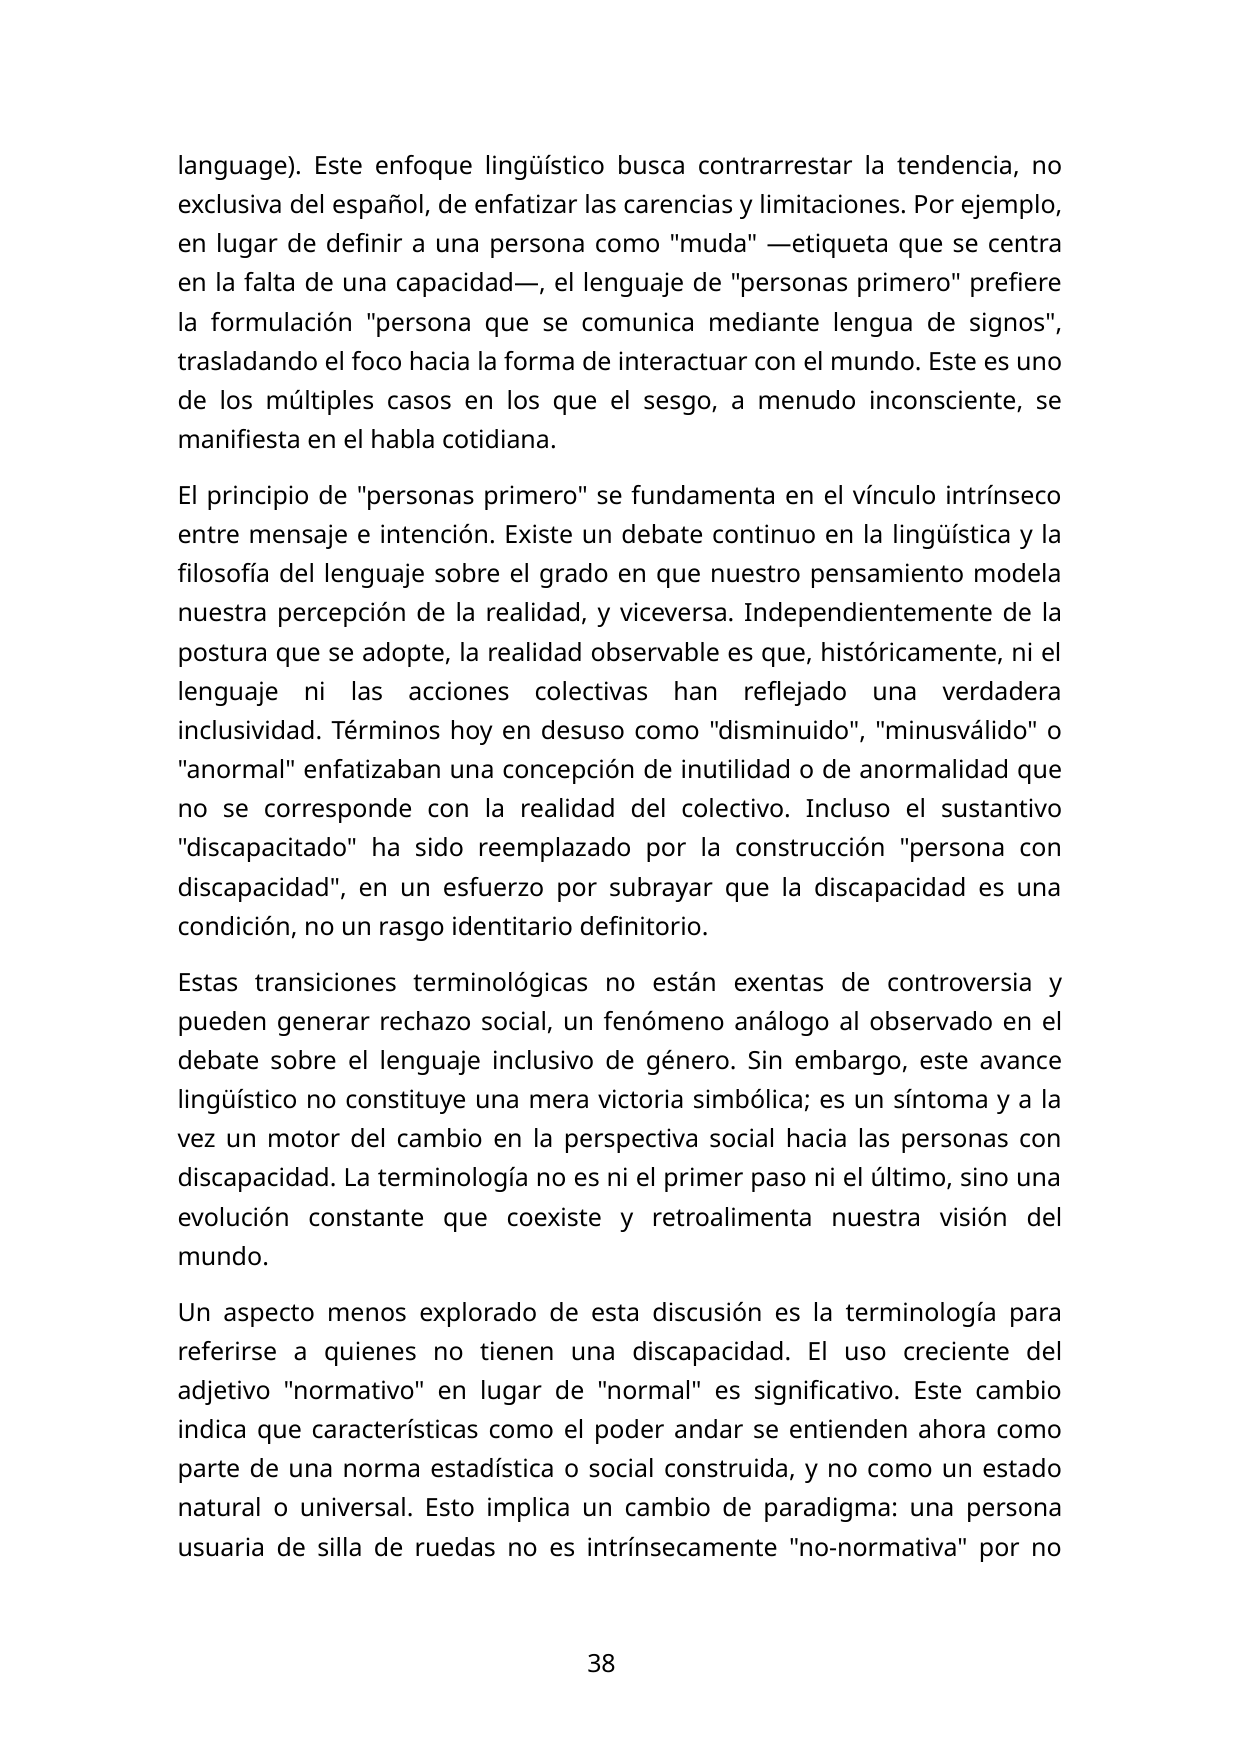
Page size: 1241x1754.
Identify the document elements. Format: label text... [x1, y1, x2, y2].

text language). Este enfoque lingüístico busca contrarrestar la tendencia, no exclusiva del español, de enfatizar las carencias y limitaciones. Por ejemplo, en lugar de definir a una persona como "muda" —etiqueta que se centra en la falta de una capacidad—, el lenguaje de "personas primero" prefiere la formulación "persona que se comunica mediante lengua de signos", trasladando el foco hacia la forma de interactuar con el mundo. Este es uno de los múltiples casos en los que el sesgo, a menudo inconsciente, se manifiesta en el habla cotidiana. [177, 148, 1063, 456]
text El principio de "personas primero" se fundamenta en el vínculo intrínseco entre mensaje e intención. Existe un debate continuo en la lingüística y la filosofía del lenguaje sobre el grado en que nuestro pensamiento modela nuestra percepción de la realidad, y viceversa. Independientemente de la postura que se adopte, la realidad observable es que, históricamente, ni el lenguaje ni las acciones colectivas han reflejado una verdadera inclusividad. Términos hoy en desuso como "disminuido", "minusválido" o "anormal" enfatizaban una concepción de inutilidad o de anormalidad que no se corresponde con la realidad del colectivo. Incluso el sustantivo "discapacitado" ha sido reemplazado por la construcción "persona con discapacidad", en un esfuerzo por subrayar que la discapacidad es una condición, no un rasgo identitario definitorio. [177, 478, 1063, 942]
text Estas transiciones terminológicas no están exentas de controversia y pueden generar rechazo social, un fenómeno análogo al observado en el debate sobre el lenguaje inclusivo de género. Sin embargo, este avance lingüístico no constituye una mera victoria simbólica; es un síntoma y a la vez un motor del cambio en la perspectiva social hacia las personas con discapacidad. La terminología no es ni el primer paso ni el último, sino una evolución constante que coexiste y retroalimenta nuestra visión del mundo. [177, 964, 1063, 1272]
text Un aspecto menos explorado de esta discusión es la terminología para referirse a quienes no tienen una discapacidad. El uso creciente del adjetivo "normativo" en lugar de "normal" es significativo. Este cambio indica que características como el poder andar se entienden ahora como parte de una norma estadística o social construida, y no como un estado natural o universal. Esto implica un cambio de paradigma: una persona usuaria de silla de ruedas no es intrínsecamente "no-normativa" por no [177, 1294, 1063, 1563]
